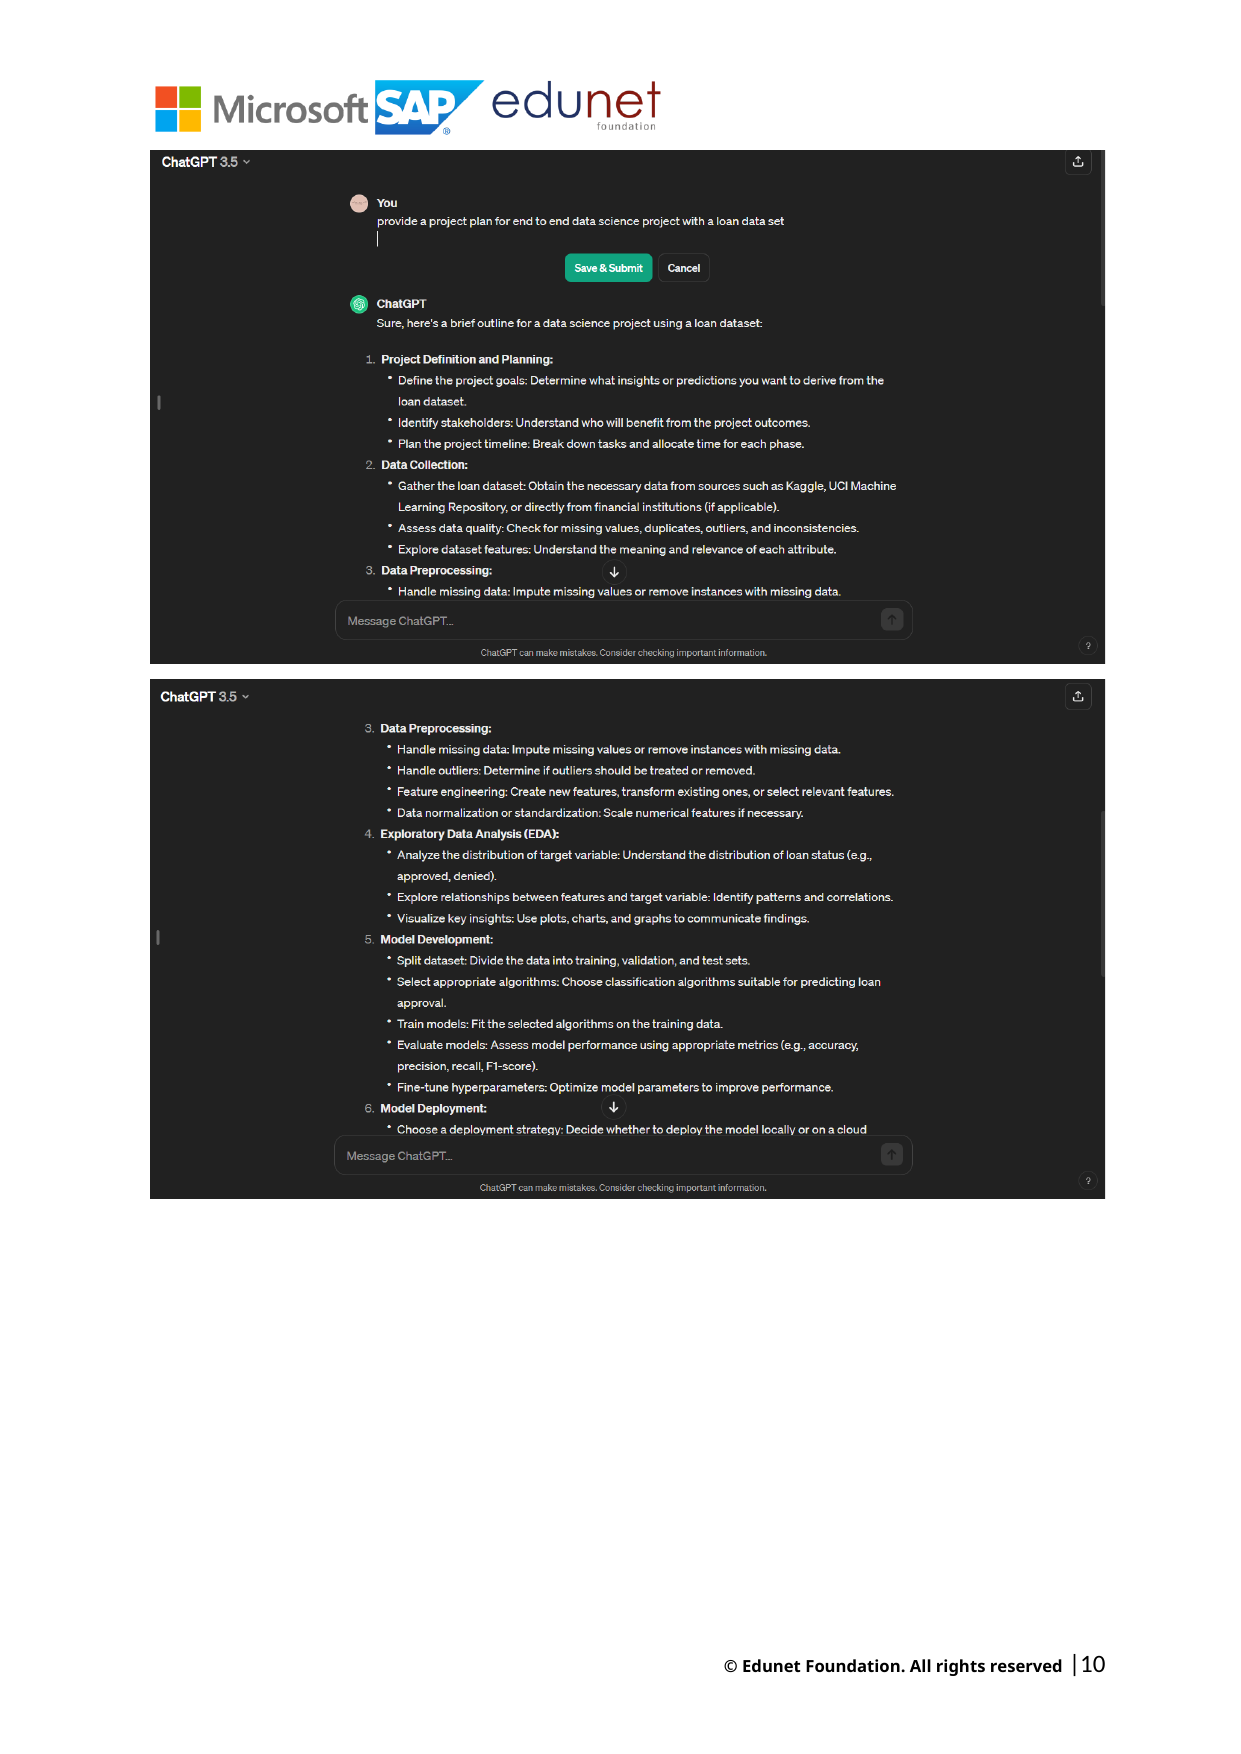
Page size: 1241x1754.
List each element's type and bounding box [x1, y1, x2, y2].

picture [150, 679, 1106, 1199]
picture [150, 75, 668, 136]
picture [150, 150, 1106, 664]
